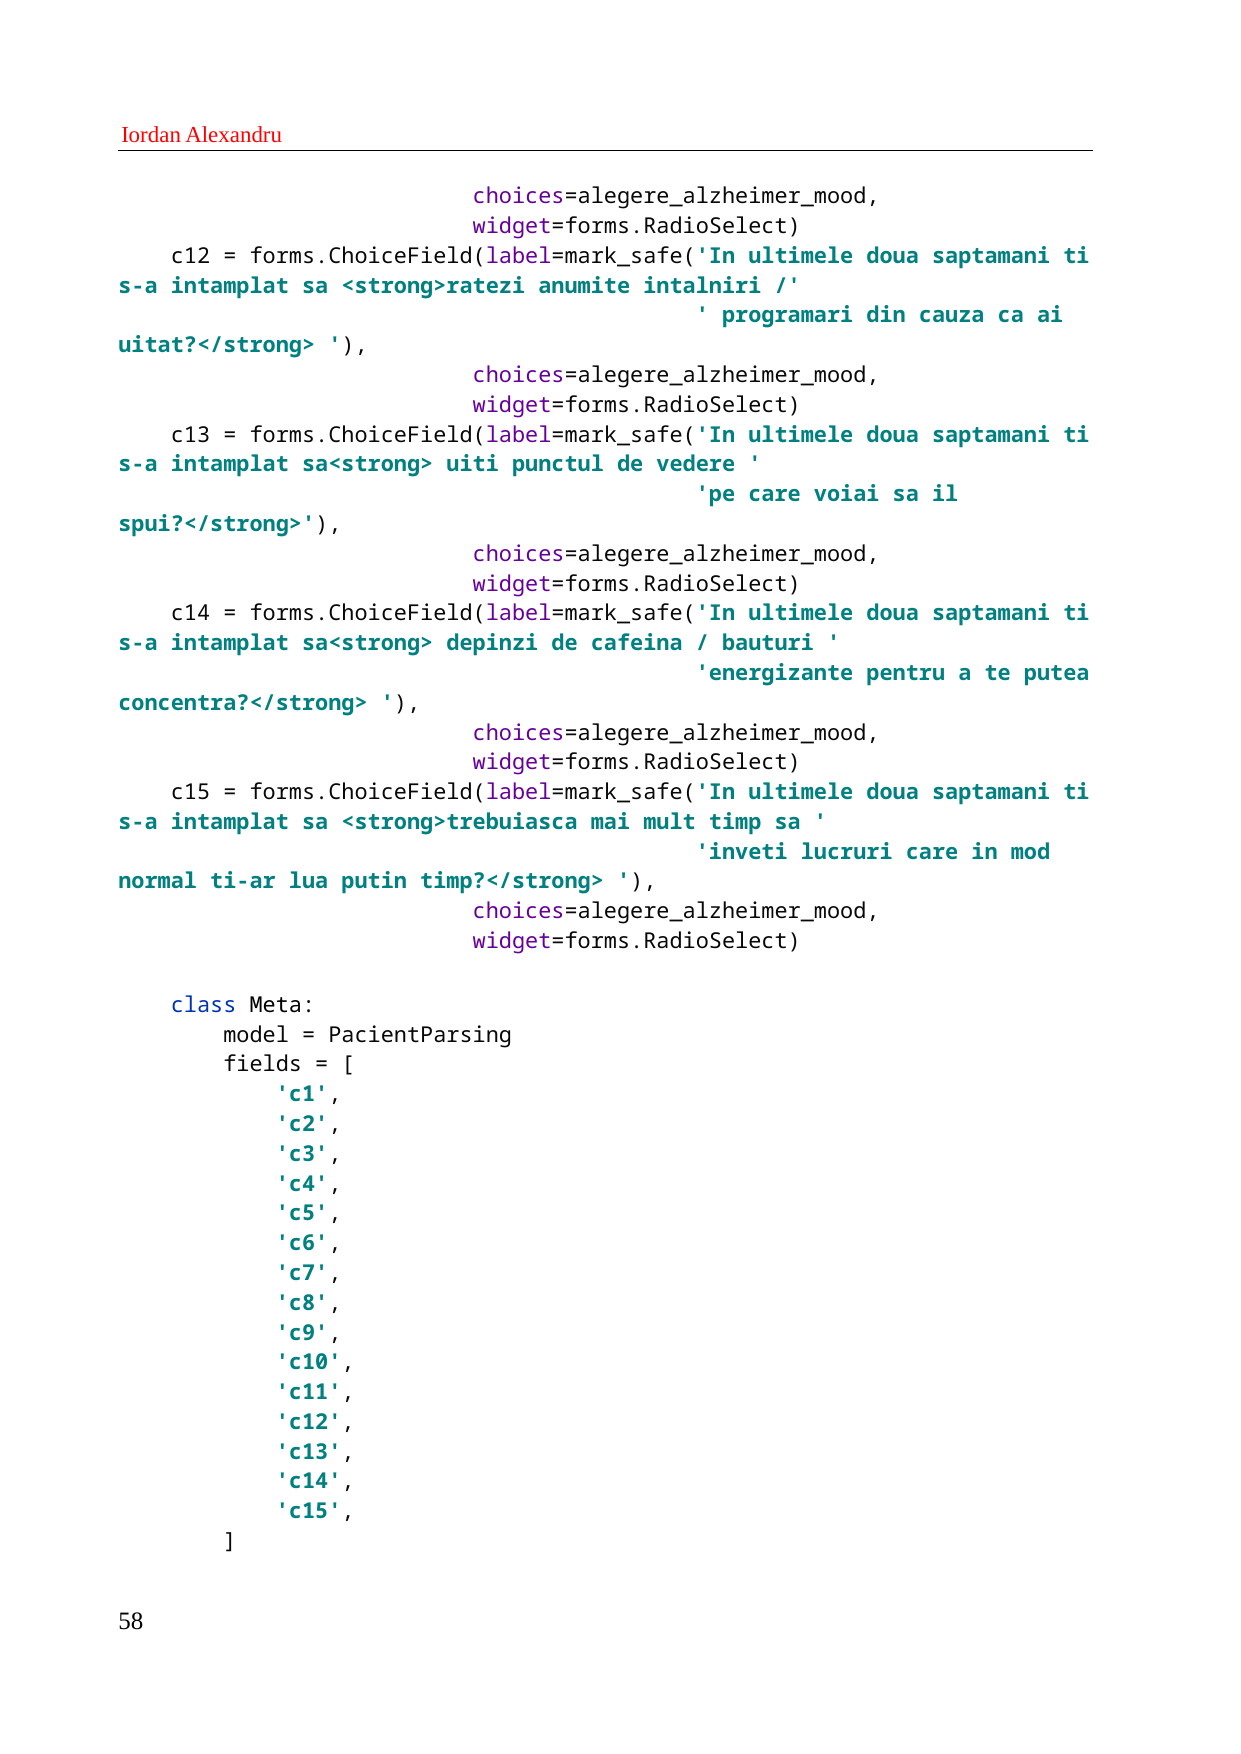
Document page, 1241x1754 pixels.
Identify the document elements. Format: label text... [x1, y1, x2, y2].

text choices=alegere_alzheimer_mood, widget=forms.RadioSelect) c12 = forms.ChoiceField(label=mark_safe('In ultimele doua saptamani ti s-a intamplat sa <strong>ratezi anumite intalniri /' ' programari din cauza ca ai uitat?</strong> '), choices=alegere_alzheimer_mood, widget=forms.RadioSelect) c13 = forms.ChoiceField(label=mark_safe('In ultimele doua saptamani ti s-a intamplat sa<strong> uiti punctul de vedere ' 'pe care voiai sa il spui?</strong>'), choices=alegere_alzheimer_mood, widget=forms.RadioSelect) c14 = forms.ChoiceField(label=mark_safe('In ultimele doua saptamani ti s-a intamplat sa<strong> depinzi de cafeina / bauturi ' 'energizante pentru a te putea concentra?</strong> '), choices=alegere_alzheimer_mood, widget=forms.RadioSelect) c15 = forms.ChoiceField(label=mark_safe('In ultimele doua saptamani ti s-a intamplat sa <strong>trebuiasca mai mult timp sa ' 'inveti lucruri care in mod normal ti-ar lua putin timp?</strong> '), choices=alegere_alzheimer_mood, widget=forms.RadioSelect) class Meta: model = PacientParsing fields = [ 'c1', 'c2', 'c3', 'c4', 'c5', 'c6', 'c7', 'c8', 'c9', 'c10', 'c11', 'c12', 'c13', 'c14', 'c15', ] [118, 180, 1093, 1555]
